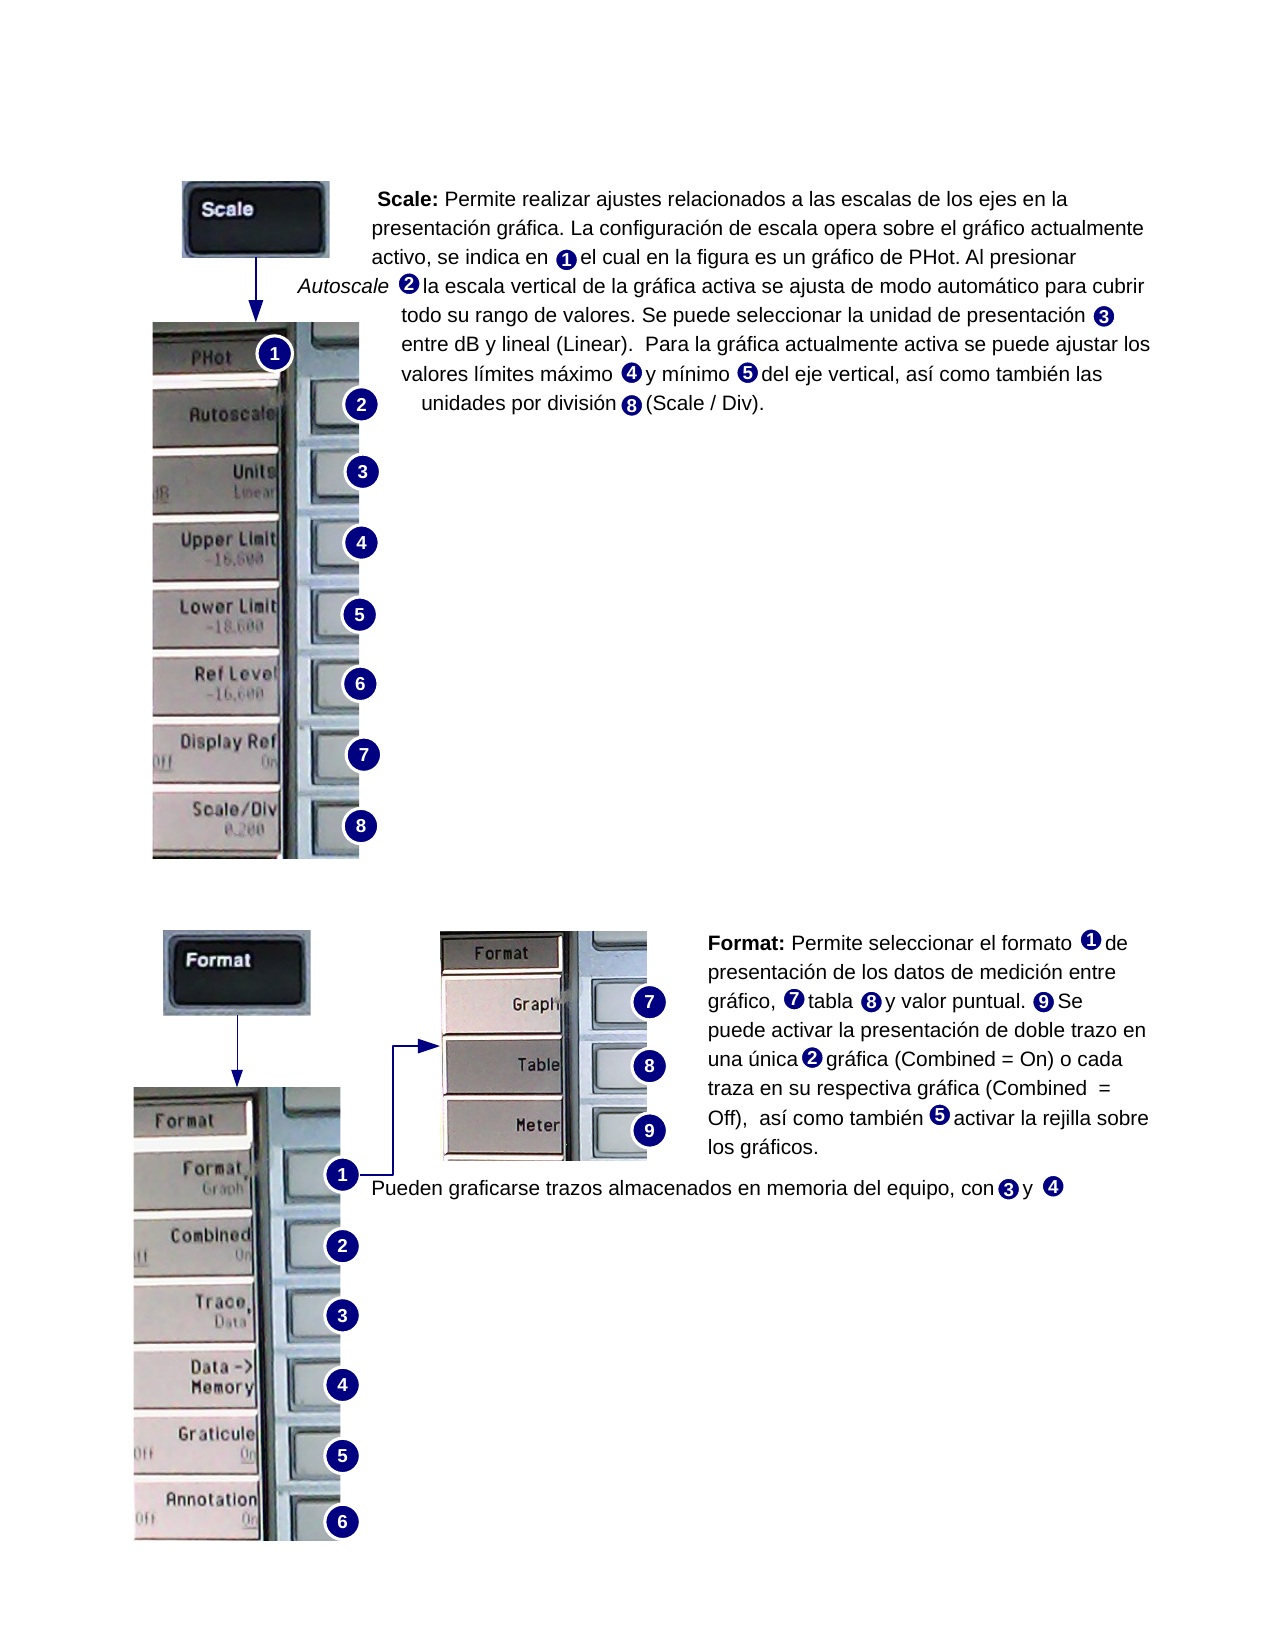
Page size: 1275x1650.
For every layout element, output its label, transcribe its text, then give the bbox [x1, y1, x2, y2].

text [123, 181, 255, 414]
text Scale: Permite realizar ajustes relacionados a las escalas de los ejes en la presentación gráfica. La configuración de escala opera sobre el gráfico actualmente activo, se indica en el cual en la figura es un gráfico de PHot. Al presionar Autoscale la escala vertical de la gráfica activa se ajusta de modo automático para cubrir todo su rango de valores. Se puede seleccionar la unidad de presentación entre dB y lineal (Linear). Para la gráfica actualmente activa se puede ajustar los valores límites máximo y mínimo del eje vertical, así como también las unidades por división (Scale / Div). [257, 181, 1152, 414]
picture [440, 931, 647, 1161]
text Format: Permite seleccionar el formato de presentación de los datos de medición entre gráfico, tabla y valor puntual. Se puede activar la presentación de doble trazo en una única gráfica (Combined = On) o cada traza en su respectiva gráfica (Combined = Off), así como también activar la rejilla sobre los gráficos. [123, 925, 1152, 1158]
picture [152, 322, 360, 859]
picture [181, 181, 330, 258]
text Pueden graficarse trazos almacenados en memoria del equipo, con y [341, 1170, 1152, 1199]
picture [163, 930, 311, 1016]
picture [133, 1087, 341, 1541]
